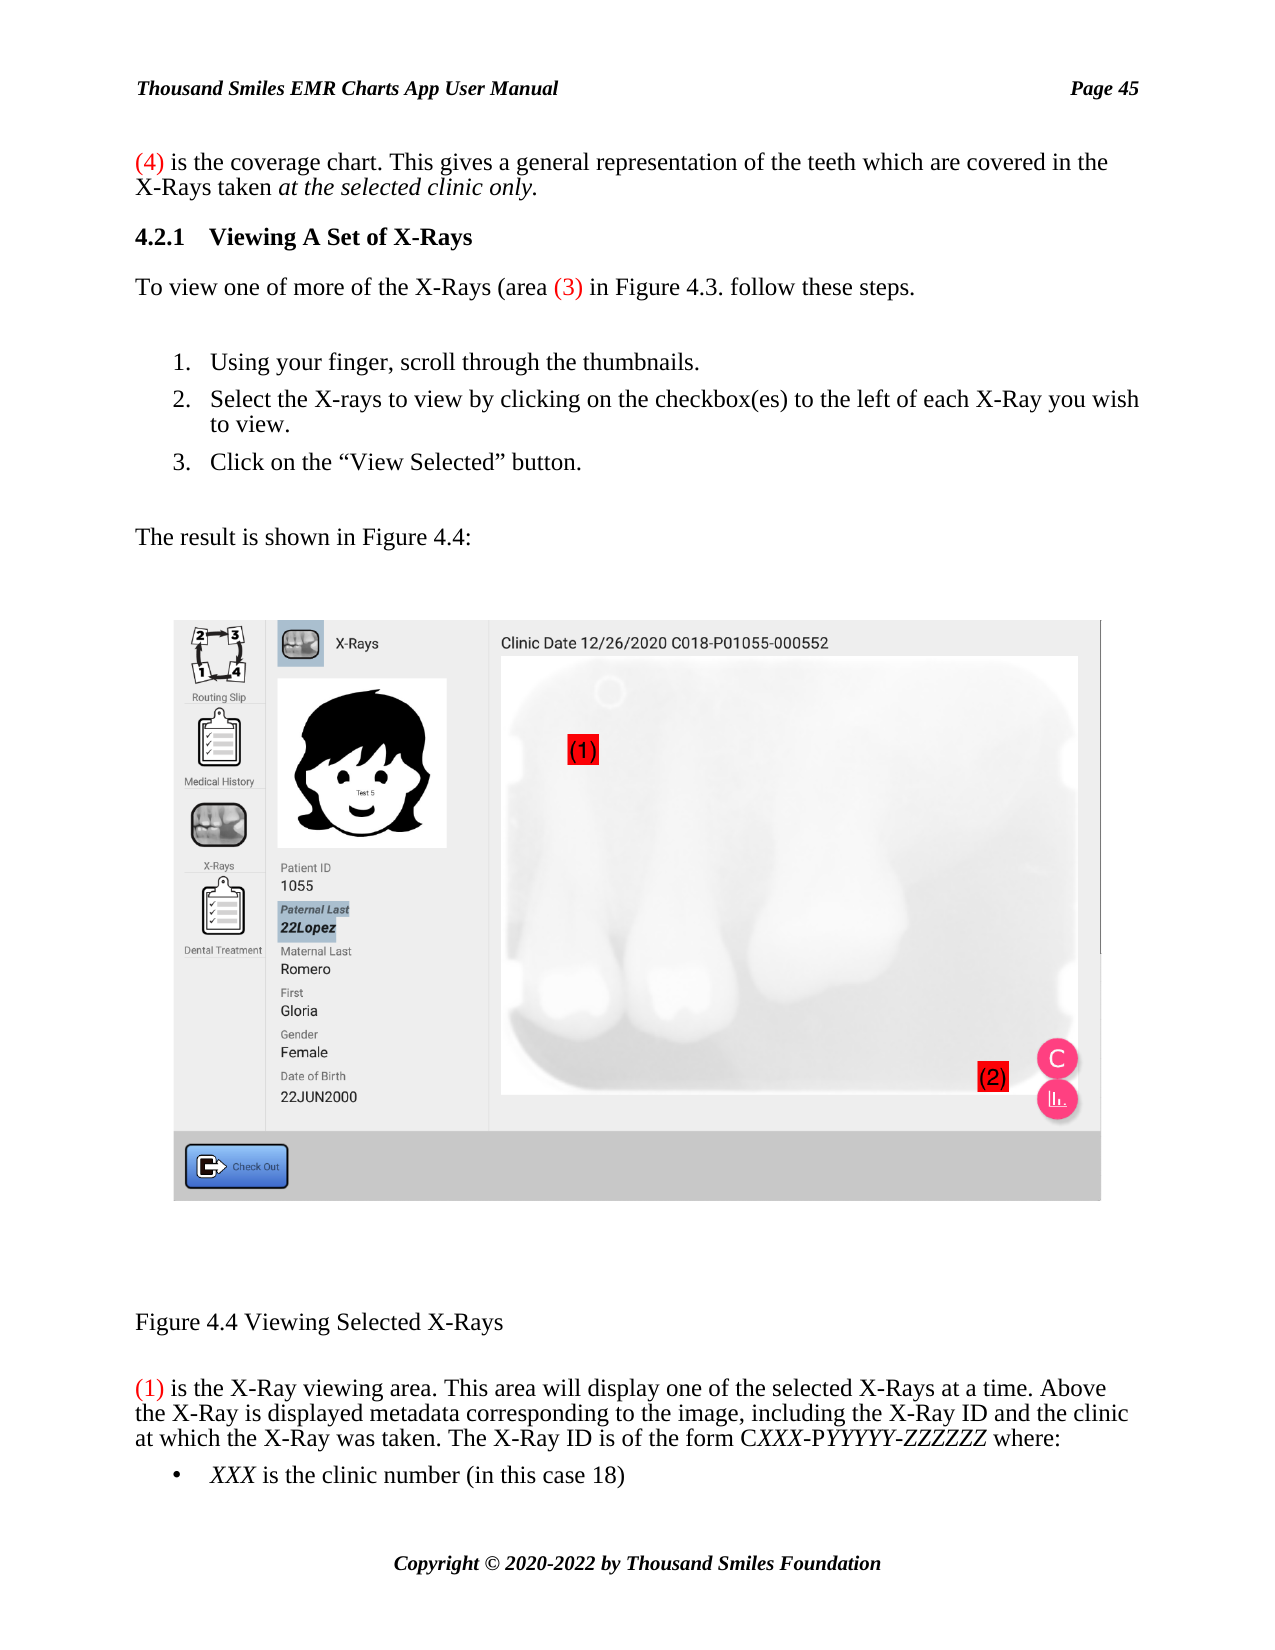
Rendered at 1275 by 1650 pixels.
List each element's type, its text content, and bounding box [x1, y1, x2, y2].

text Figure 4.4 Viewing Selected X-Rays [135, 1310, 1140, 1335]
list Using your finger, scroll through the thumbnails. [172, 350, 1140, 375]
list XXX is the clinic number (in this case 18) [172, 1464, 1140, 1489]
list Select the X-rays to view by clicking on the checkbox(es) to the left of each X-Ray you wish to view. [172, 387, 1140, 437]
text (1) is the X-Ray viewing area. This area will display one of the selected X-Rays at a time. Above the X-Ray is displayed metadata corresponding to the image, including the X-Ray ID and the clinic at which the X-Ray was taken. The X-Ray ID is of the form CXXX-PYYYYY-ZZZZZZ where: [135, 1376, 1140, 1451]
subtitle Viewing A Set of X-Rays [135, 225, 1140, 250]
picture [173, 620, 1102, 1201]
text The result is shown in Figure 4.4: [135, 525, 1140, 550]
text (4) is the coverage chart. This gives a general representation of the teeth which are covered in the X-Rays taken at the selected clinic only. [135, 150, 1140, 200]
text To view one of more of the X-Rays (area (3) in Figure 4.3. follow these steps. [135, 275, 1140, 300]
list Click on the “View Selected” button. [172, 450, 1140, 475]
